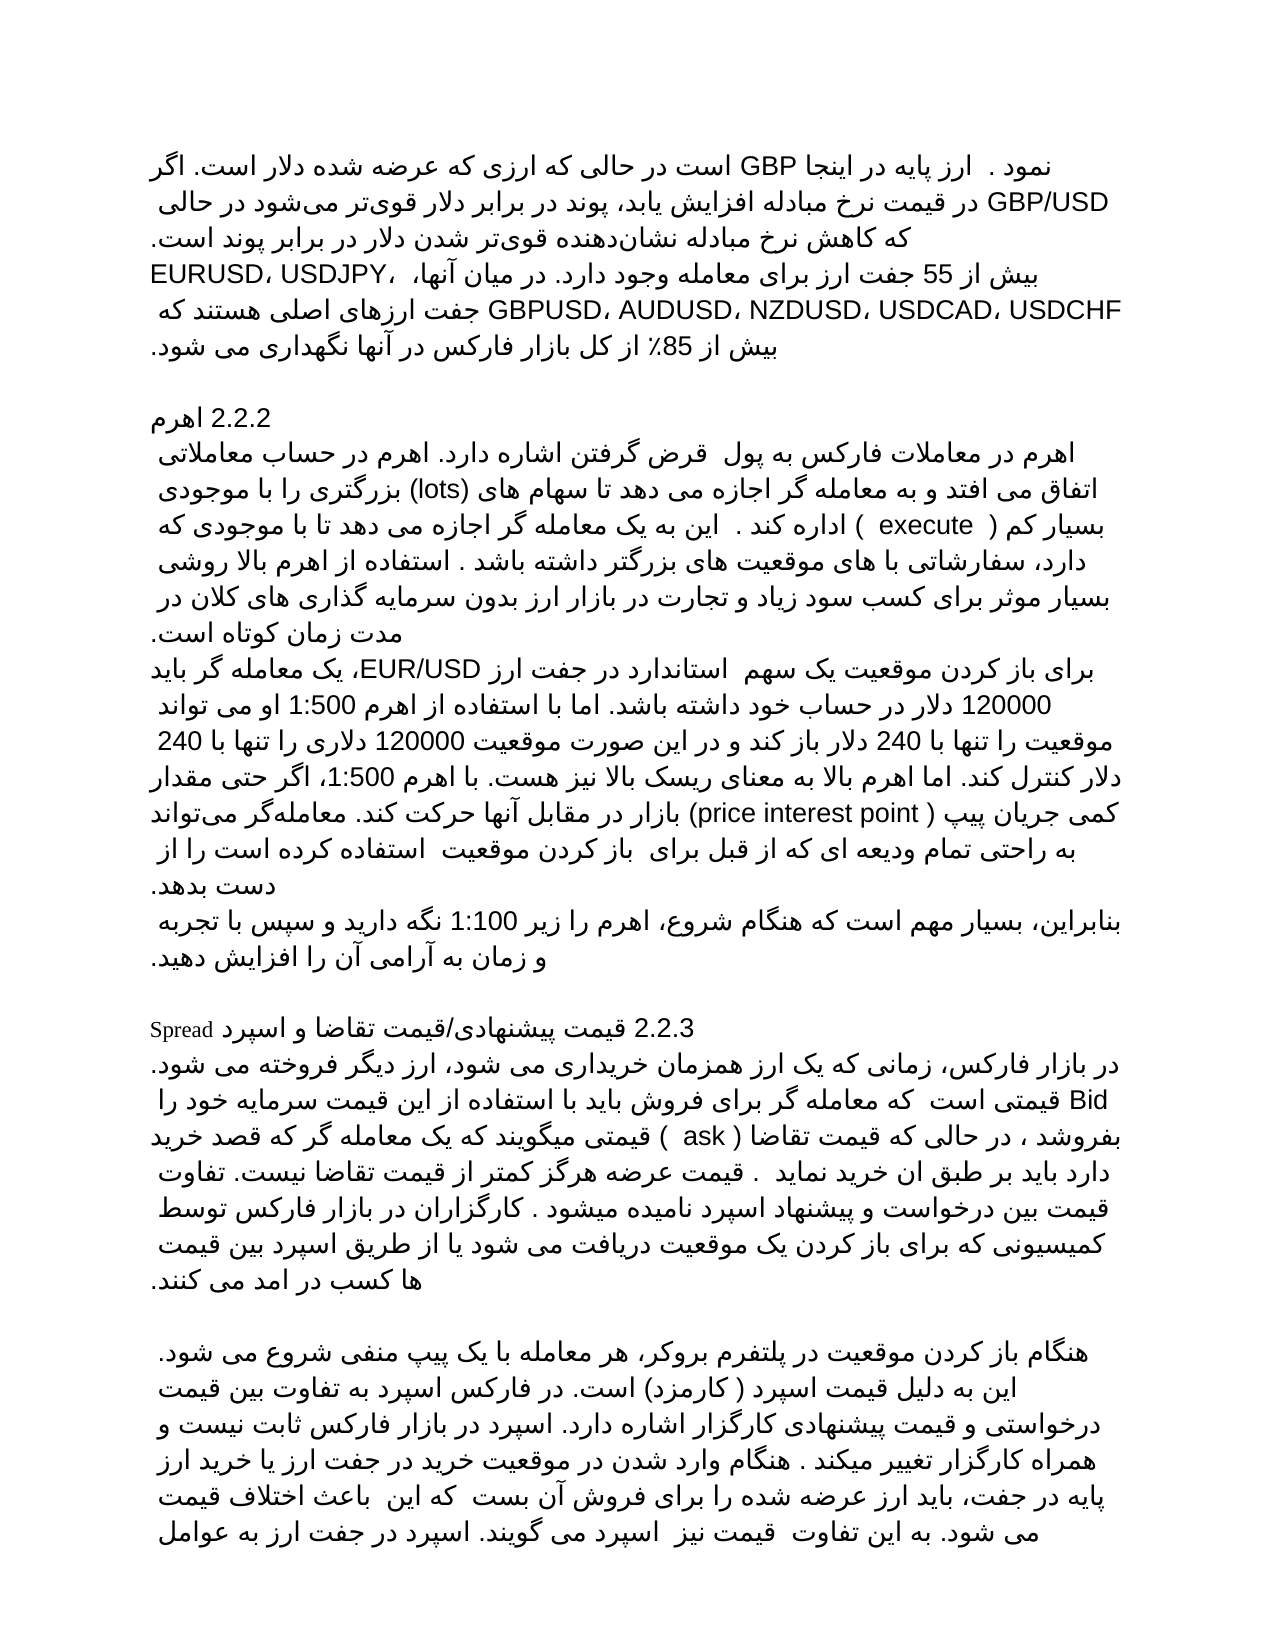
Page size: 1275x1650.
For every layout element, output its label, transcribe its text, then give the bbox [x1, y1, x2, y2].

text اهرم در معاملات فارکس به پول قرض گرفتن اشاره دارد. اهرم در حساب معاملاتی اتفاق می افتد و به معامله گر اجازه می دهد تا سهام های (lots) بزرگتری را با موجودی بسیار کم ( execute ) اداره کند . این به یک معامله گر اجازه می دهد تا با موجودی که دارد، سفارشاتی با های موقعیت های بزرگتر داشته باشد . استفاده از اهرم بالا روشی بسیار موثر برای کسب سود زیاد و تجارت در بازار ارز بدون سرمایه گذاری های کلان در مدت زمان کوتاه است. [150, 437, 1125, 648]
text در بازار فارکس، زمانی که یک ارز همزمان خریداری می شود، ارز دیگر فروخته می شود. Bid قیمتی است که معامله گر برای فروش باید با استفاده از این قیمت سرمایه خود را بفروشد ، در حالی که قیمت تقاضا ( ask ) قیمتی میگویند که یک معامله گر که قصد خرید دارد باید بر طبق ان خرید نماید . قیمت عرضه هرگز کمتر از قیمت تقاضا نیست. تفاوت قیمت بین درخواست و پیشنهاد اسپرد نامیده میشود . کارگزاران در بازار فارکس توسط کمیسیونی که برای باز کردن یک موقعیت دریافت می شود یا از طریق اسپرد بین قیمت ها کسب در امد می کنند. [150, 1048, 1125, 1295]
text 2.2.3 قیمت پیشنهادی/قیمت تقاضا و اسپرد Spread [150, 1012, 1125, 1044]
text هنگام باز کردن موقعیت در پلتفرم بروکر، هر معامله با یک پیپ منفی شروع می شود. این به دلیل قیمت اسپرد ( کارمزد) است. در فارکس اسپرد به تفاوت بین قیمت درخواستی و قیمت پیشنهادی کارگزار اشاره دارد. اسپرد در بازار فارکس ثابت نیست و همراه کارگزار تغییر میکند . هنگام وارد شدن در موقعیت خرید در جفت ارز یا خرید ارز پایه در جفت، باید ارز عرضه شده را برای فروش آن بست که این باعث اختلاف قیمت می شود. به این تفاوت قیمت نیز اسپرد می گویند. اسپرد در جفت ارز به عوامل مختلفی مانند نوسانات، نقدینگی و حجم جفت ارز بستگی دارد. [150, 1336, 1125, 1547]
text بیش از 180 ارز در 195 کشور جهان استفاده می شود . فارکس با تغییر یا عملکرد یک ارز در مکاتبات(correspondence) به ارز دیگر معامله می شود . معمولاً به صورت جفت و مرتبط با یکدیگر معامله می شود، برای مثال میتوان به ارزهای GBP/USD اشاره نمود . ارز پایه در اینجا GBP است در حالی که ارزی که عرضه شده دلار است. اگر GBP/USD در قیمت نرخ مبادله افزایش یابد، پوند در برابر دلار قوی‌تر می‌شود در حالی که کاهش نرخ مبادله نشان‌دهنده قوی‌تر شدن دلار در برابر پوند است. [150, 150, 1125, 253]
text بیش از 55 جفت ارز برای معامله وجود دارد. در میان آنها، EURUSD، USDJPY، GBPUSD، AUDUSD، NZDUSD، USDCAD، USDCHF جفت ارزهای اصلی هستند که بیش از 85٪ از کل بازار فارکس در آنها نگهداری می شود. [150, 258, 1125, 361]
text برای باز کردن موقعیت یک سهم استاندارد در جفت ارز EUR/USD، یک معامله گر باید 120000 دلار در حساب خود داشته باشد. اما با استفاده از اهرم 1:500 او می تواند موقعیت را تنها با 240 دلار باز کند و در این صورت موقعیت 120000 دلاری را تنها با 240 دلار کنترل کند. اما اهرم بالا به معنای ریسک بالا نیز هست. با اهرم 1:500، اگر حتی مقدار کمی جریان پیپ ( price interest point) بازار در مقابل آنها حرکت کند. معامله‌گر می‌تواند به راحتی تمام ودیعه ای که از قبل برای باز کردن موقعیت استفاده کرده است را از دست بدهد. [150, 653, 1125, 900]
text بنابراین، بسیار مهم است که هنگام شروع، اهرم را زیر 1:100 نگه دارید و سپس با تجربه و زمان به آرامی آن را افزایش دهید. [150, 905, 1125, 972]
text 2.2.2 اهرم [150, 402, 1125, 433]
